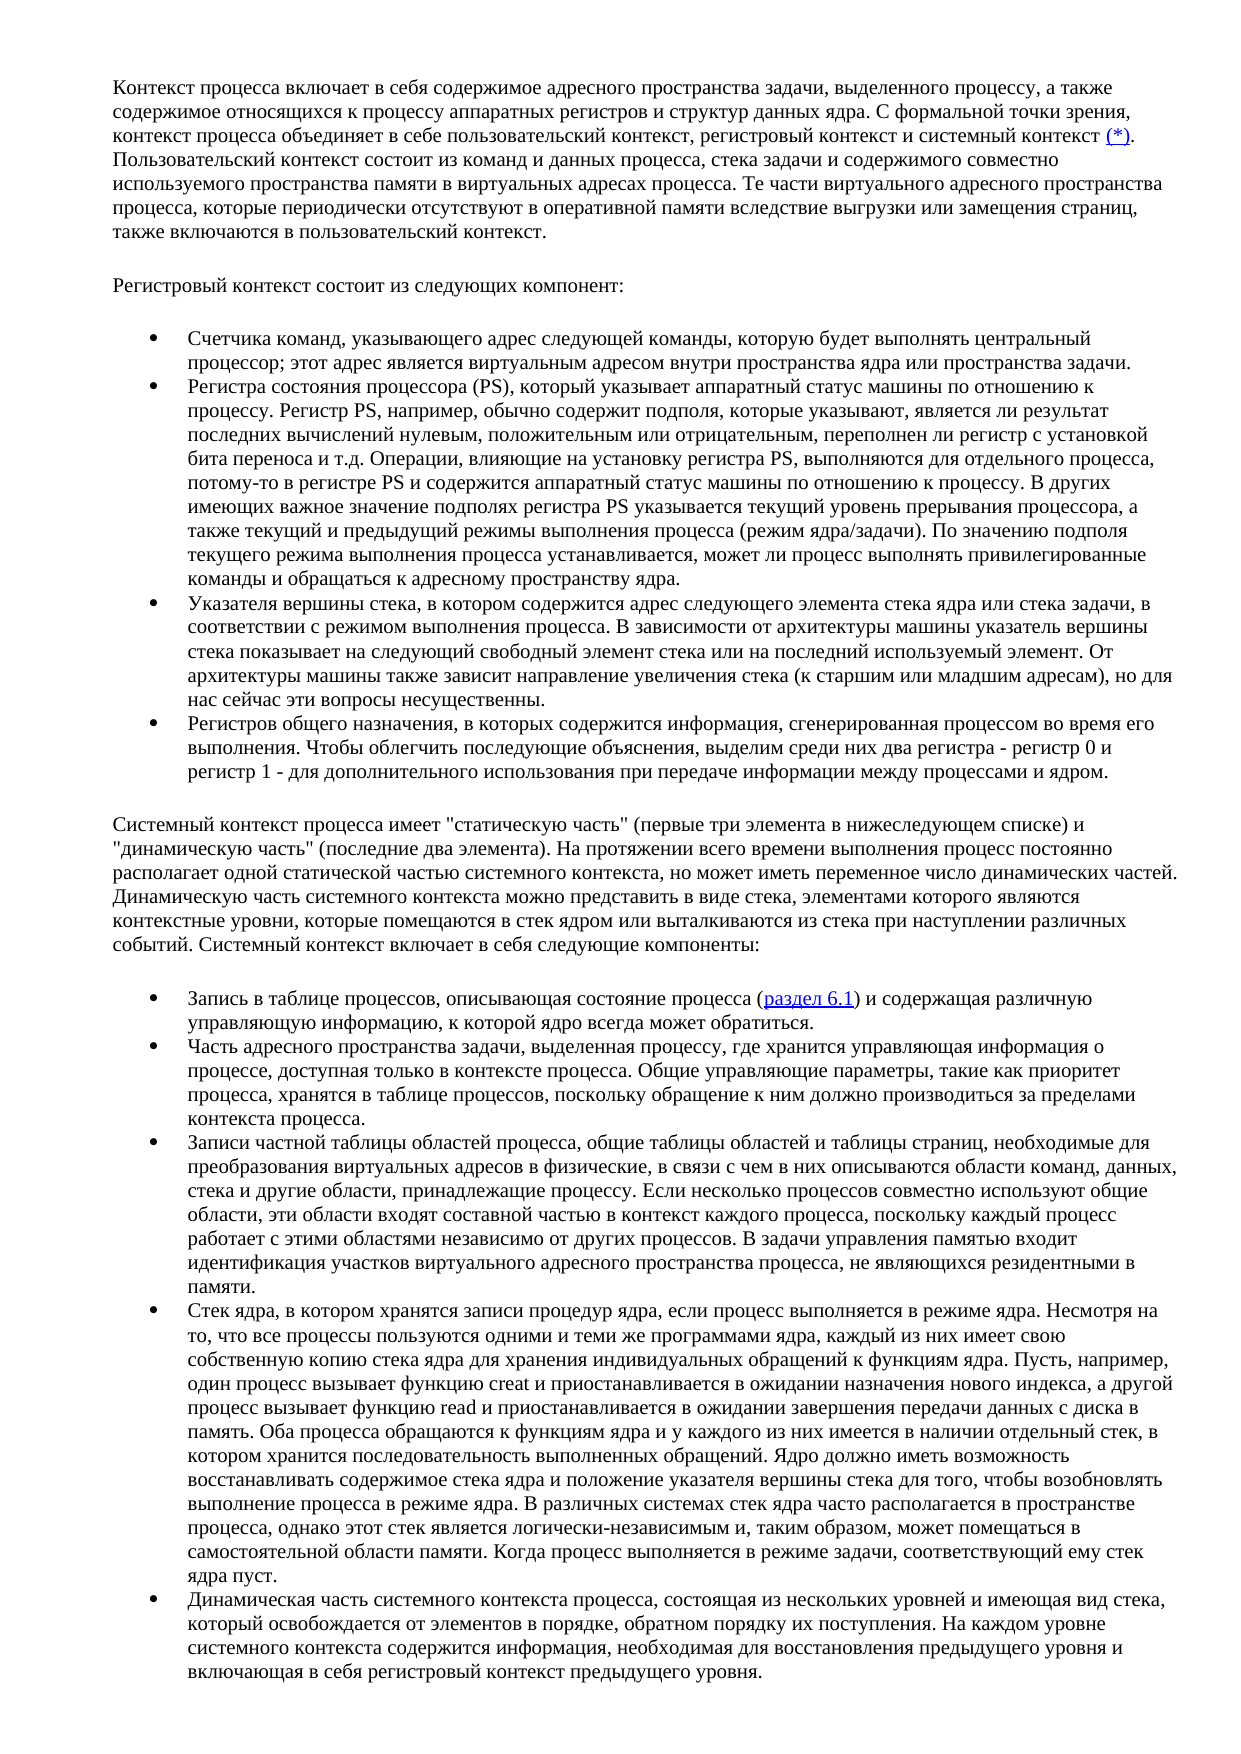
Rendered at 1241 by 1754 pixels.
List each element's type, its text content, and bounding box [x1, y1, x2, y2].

text Системный контекст процесса имеет "статическую часть" (первые три элемента в нижеследующем списке) и "динамическую часть" (последние два элемента). На протяжении всего времени выполнения процесс постоянно располагает одной статической частью системного контекста, но может иметь переменное число динамических частей. Динамическую часть системного контекста можно представить в виде стека, элементами которого являются контекстные уровни, которые помещаются в стек ядром или выталкиваются из стека при наступлении различных событий. Системный контекст включает в себя следующие компоненты: [112, 812, 1181, 956]
list Стек ядра, в котором хранятся записи процедур ядра, если процесс выполняется в режиме ядра. Несмотря на то, что все процессы пользуются одними и теми же программами ядра, каждый из них имеет свою собственную копию стека ядра для хранения индивидуальных обращений к функциям ядра. Пусть, например, один процесс вызывает функцию creat и приостанавливается в ожидании назначения нового индекса, а другой процесс вызывает функцию read и приостанавливается в ожидании завершения передачи данных с диска в память. Оба процесса обращаются к функциям ядра и у каждого из них имеется в наличии отдельный стек, в котором хранится последовательность выполненных обращений. Ядро должно иметь возможность восстанавливать содержимое стека ядра и положение указателя вершины стека для того, чтобы возобновлять выполнение процесса в режиме ядра. В различных системах стек ядра часто располагается в пространстве процесса, однако этот стек является логически-независимым и, таким образом, может помещаться в самостоятельной области памяти. Когда процесс выполняется в режиме задачи, соответствующий ему стек ядра пуст. [150, 1298, 1181, 1587]
list Записи частной таблицы областей процесса, общие таблицы областей и таблицы страниц, необходимые для преобразования виртуальных адресов в физические, в связи с чем в них описываются области команд, данных, стека и другие области, принадлежащие процессу. Если несколько процессов совместно используют общие области, эти области входят составной частью в контекст каждого процесса, поскольку каждый процесс работает с этими областями независимо от других процессов. В задачи управления памятью входит идентификация участков виртуального адресного пространства процесса, не являющихся резидентными в памяти. [150, 1130, 1181, 1298]
text Регистровый контекст состоит из следующих компонент: [112, 272, 1181, 297]
list Счетчика команд, указывающего адрес следующей команды, которую будет выполнять центральный процессор; этот адрес является виртуальным адресом внутри пространства ядра или пространства задачи. [150, 326, 1181, 374]
list Часть адресного пространства задачи, выделенная процессу, где хранится управляющая информация о процессе, доступная только в контексте процесса. Общие управляющие параметры, такие как приоритет процесса, хранятся в таблице процессов, поскольку обращение к ним должно производиться за пределами контекста процесса. [150, 1034, 1181, 1130]
list Указателя вершины стека, в котором содержится адрес следующего элемента стека ядра или стека задачи, в соответствии с режимом выполнения процесса. В зависимости от архитектуры машины указатель вершины стека показывает на следующий свободный элемент стека или на последний используемый элемент. От архитектуры машины также зависит направление увеличения стека (к старшим или младшим адресам), но для нас сейчас эти вопросы несущественны. [150, 590, 1181, 711]
list Регистра состояния процессора (PS), который указывает аппаратный статус машины по отношению к процессу. Регистр PS, например, обычно содержит подполя, которые указывают, является ли результат последних вычислений нулевым, положительным или отрицательным, переполнен ли регистр с установкой бита переноса и т.д. Операции, влияющие на установку регистра PS, выполняются для отдельного процесса, потому-то в регистре PS и содержится аппаратный статус машины по отношению к процессу. В других имеющих важное значение подполях регистра PS указывается текущий уровень прерывания процессора, а также текущий и предыдущий режимы выполнения процесса (режим ядра/задачи). По значению подполя текущего режима выполнения процесса устанавливается, может ли процесс выполнять привилегированные команды и обращаться к адресному пространству ядра. [150, 374, 1181, 590]
text Контекст процесса включает в себя содержимое адресного пространства задачи, выделенного процессу, а также содержимое относящихся к процессу аппаратных регистров и структур данных ядра. С формальной точки зрения, контекст процесса объединяет в себе пользовательский контекст, регистровый контекст и системный контекст (*). Пользовательский контекст состоит из команд и данных процесса, стека задачи и содержимого совместно используемого пространства памяти в виртуальных адресах процесса. Те части виртуального адресного пространства процесса, которые периодически отсутствуют в оперативной памяти вследствие выгрузки или замещения страниц, также включаются в пользовательский контекст. [112, 75, 1181, 243]
list Запись в таблице процессов, описывающая состояние процесса (раздел 6.1) и содержащая различную управляющую информацию, к которой ядро всегда может обратиться. [150, 986, 1181, 1034]
list Регистров общего назначения, в которых содержится информация, сгенерированная процессом во время его выполнения. Чтобы облегчить последующие объяснения, выделим среди них два регистра - регистр 0 и регистр 1 - для дополнительного использования при передаче информации между процессами и ядром. [150, 711, 1181, 783]
list Динамическая часть системного контекста процесса, состоящая из нескольких уровней и имеющая вид стека, который освобождается от элементов в порядке, обратном порядку их поступления. На каждом уровне системного контекста содержится информация, необходимая для восстановления предыдущего уровня и включающая в себя регистровый контекст предыдущего уровня. [150, 1587, 1181, 1683]
